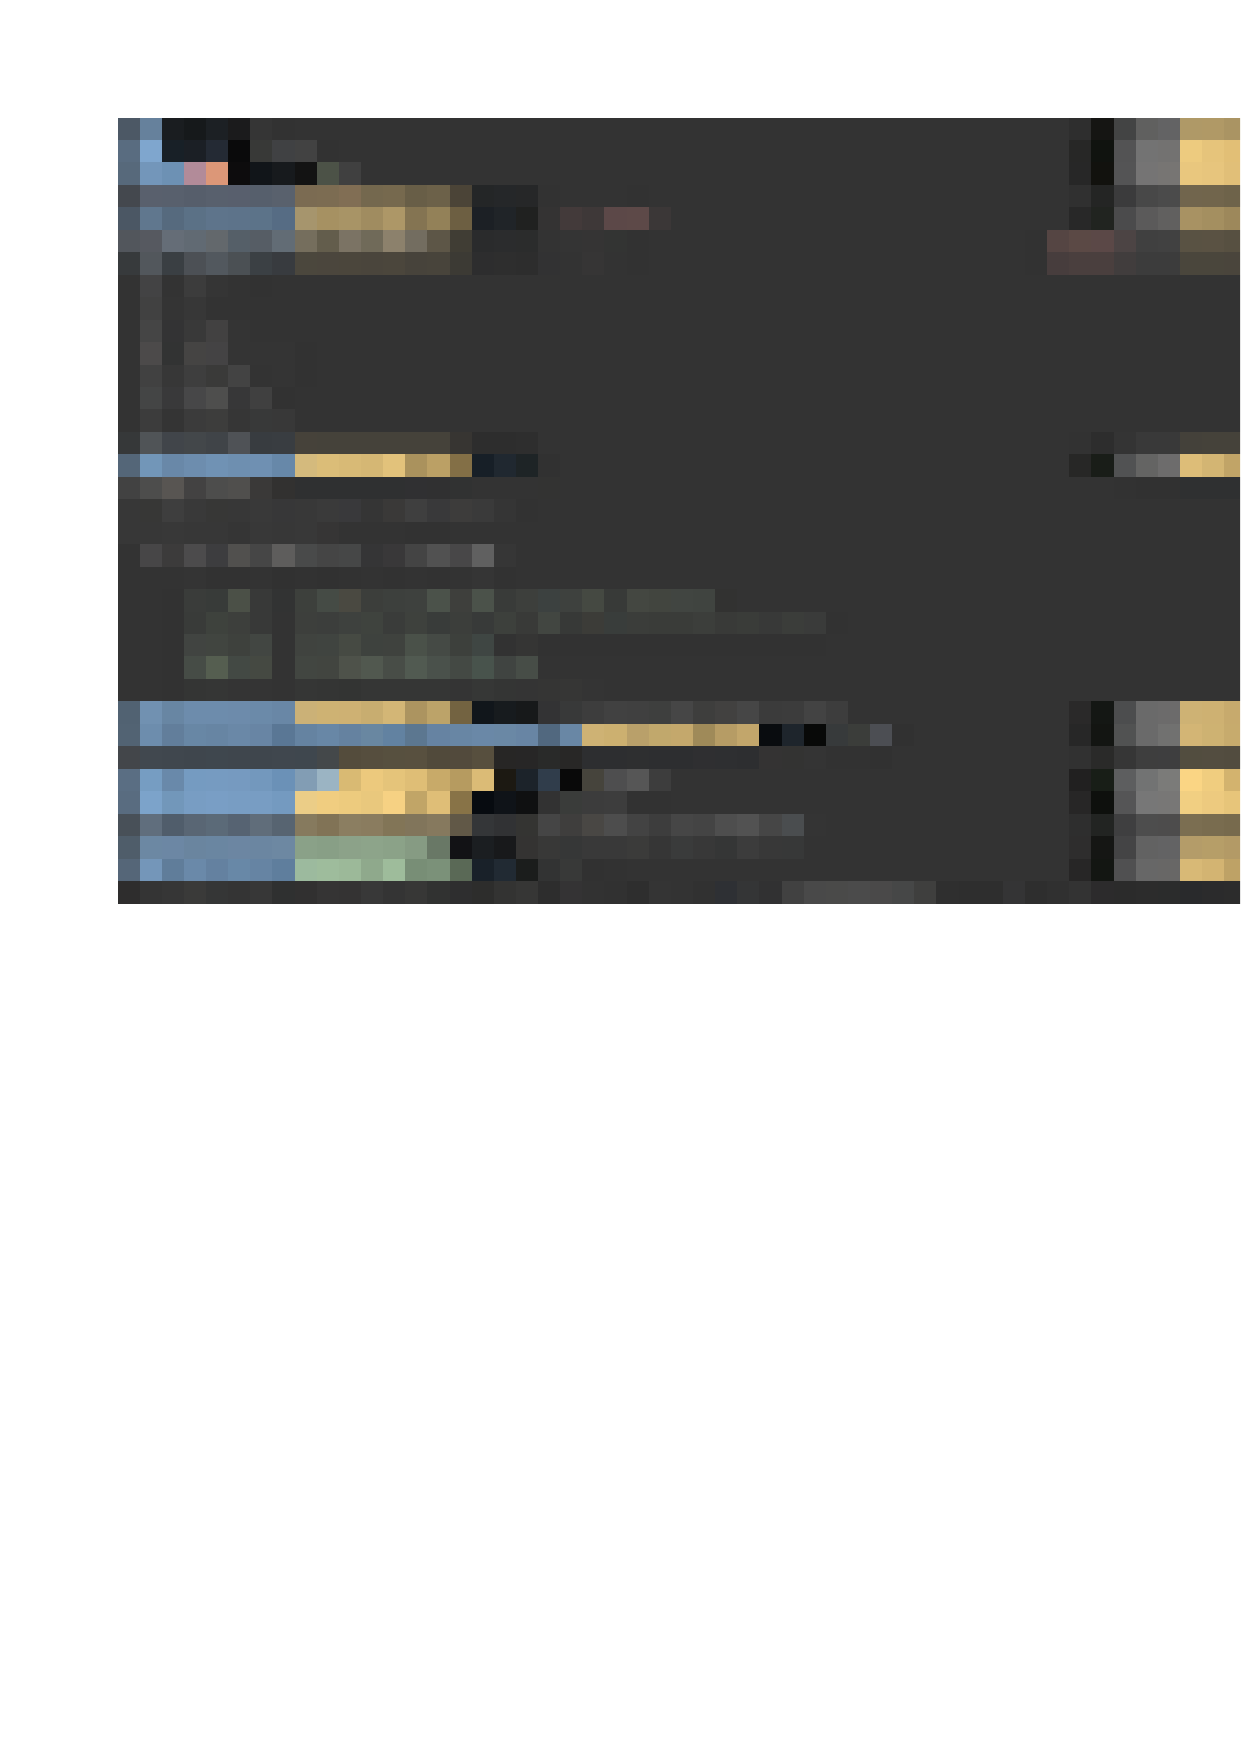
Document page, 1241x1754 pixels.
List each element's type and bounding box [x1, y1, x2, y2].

picture [118, 118, 1241, 904]
